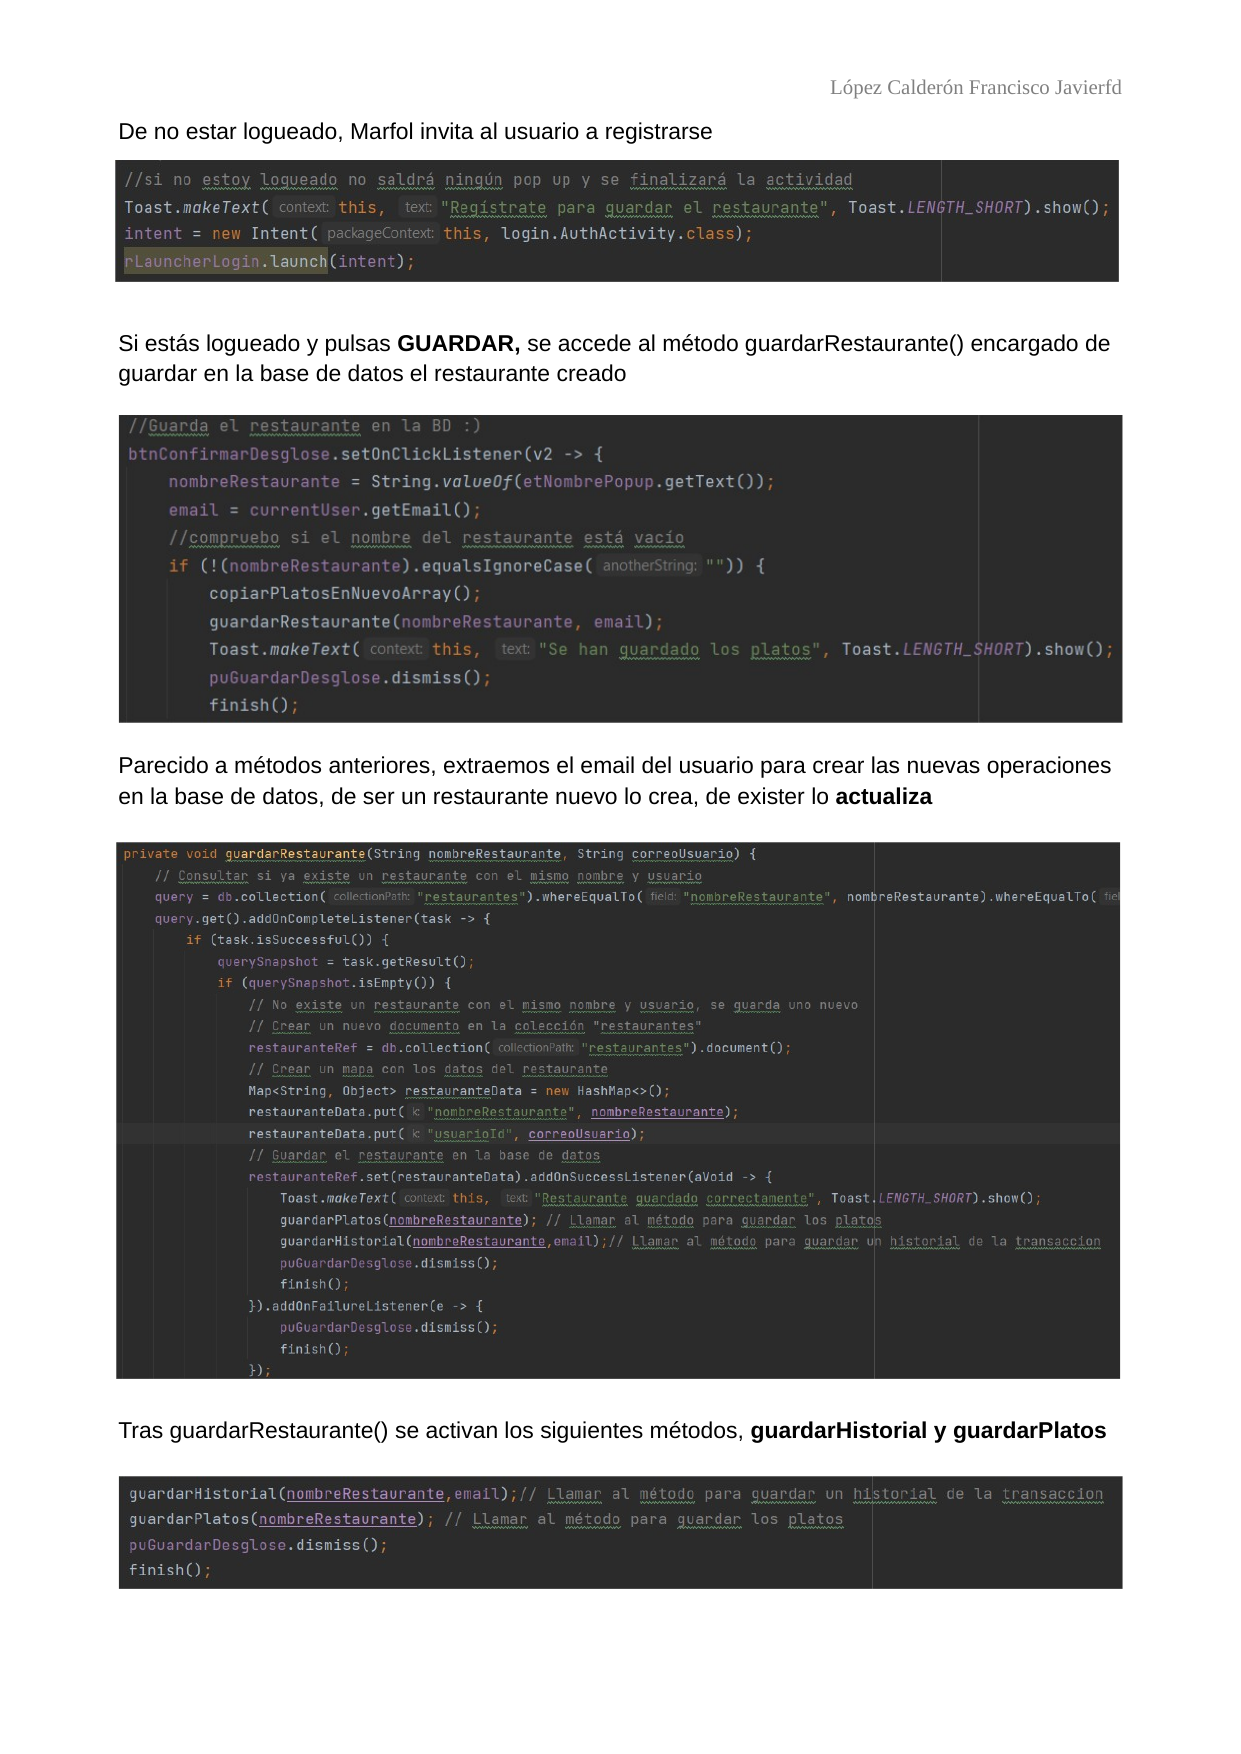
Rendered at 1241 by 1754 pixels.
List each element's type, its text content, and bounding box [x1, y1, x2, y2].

text De no estar logueado, Marfol invita al usuario a registrarse [118, 118, 1122, 144]
text Si estás logueado y pulsas GUARDAR, se accede al método guardarRestaurante() encargado de guardar en la base de datos el restaurante creado [118, 329, 1122, 386]
text Tras guardarRestaurante() se activan los siguientes métodos, guardarHistorial y guardarPlatos [118, 1417, 1122, 1443]
picture [116, 842, 1121, 1379]
picture [118, 415, 1123, 723]
text Parecido a métodos anteriores, extraemos el email del usuario para crear las nuevas operaciones en la base de datos, de ser un restaurante nuevo lo crea, de exister lo actualiza [118, 752, 1122, 809]
picture [115, 160, 1119, 282]
picture [118, 1476, 1123, 1589]
